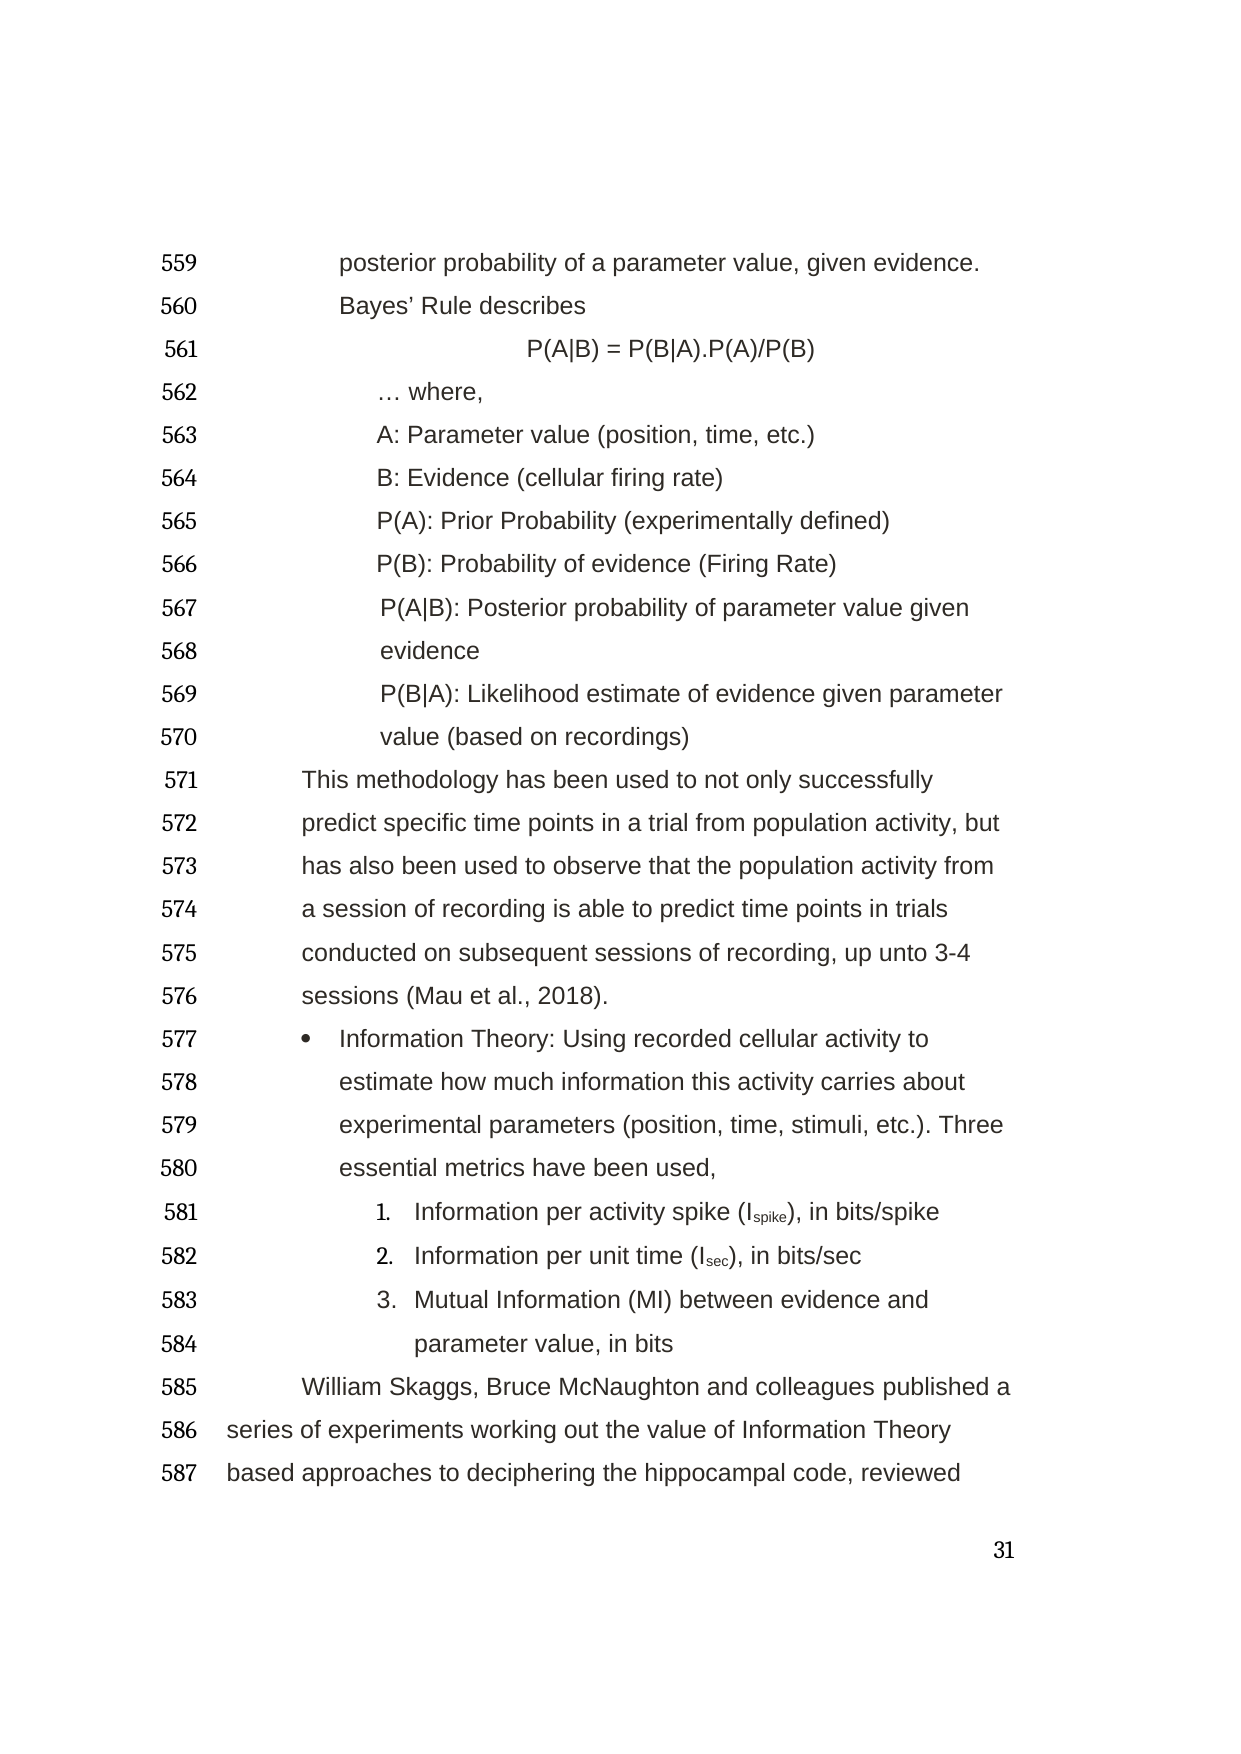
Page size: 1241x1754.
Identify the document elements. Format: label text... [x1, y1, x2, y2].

text William Skaggs, Bruce McNaughton and colleagues published a series of experiments working out the value of Information Theory based approaches to deciphering the hippocampal code, reviewed [226, 1372, 1014, 1487]
text P(A|B) = P(B|A).P(A)/P(B) [486, 334, 1014, 363]
list Information per activity spike (Ispike), in bits/spike [376, 1196, 1014, 1226]
list posterior probability of a parameter value, given evidence. Bayes’ Rule describes [301, 248, 1014, 319]
list Information per unit time (Isec), in bits/sec [376, 1241, 1014, 1271]
text … where, [321, 377, 1014, 406]
list Mutual Information (MI) between evidence and parameter value, in bits [376, 1285, 1014, 1357]
text P(B|A): Likelihood estimate of evidence given parameter value (based on recordings) [380, 679, 1014, 751]
text B: Evidence (cellular firing rate) [362, 463, 1014, 492]
text A: Parameter value (position, time, etc.) [362, 420, 1014, 449]
text P(A): Prior Probability (experimentally defined) [356, 506, 1014, 535]
text P(A|B): Posterior probability of parameter value given evidence [380, 593, 1014, 664]
list Information Theory: Using recorded cellular activity to estimate how much information this activity carries about experimental parameters (position, time, stimuli, etc.). Three essential metrics have been used, [301, 1024, 1014, 1182]
text This methodology has been used to not only successfully predict specific time points in a trial from population activity, but has also been used to observe that the population activity from a session of recording is able to predict time points in trials conducted on subsequent sessions of recording, up unto 3-4 sessions (Mau et al., 2018)⁠. [301, 765, 1014, 1009]
text P(B): Probability of evidence (Firing Rate) [362, 549, 1014, 578]
